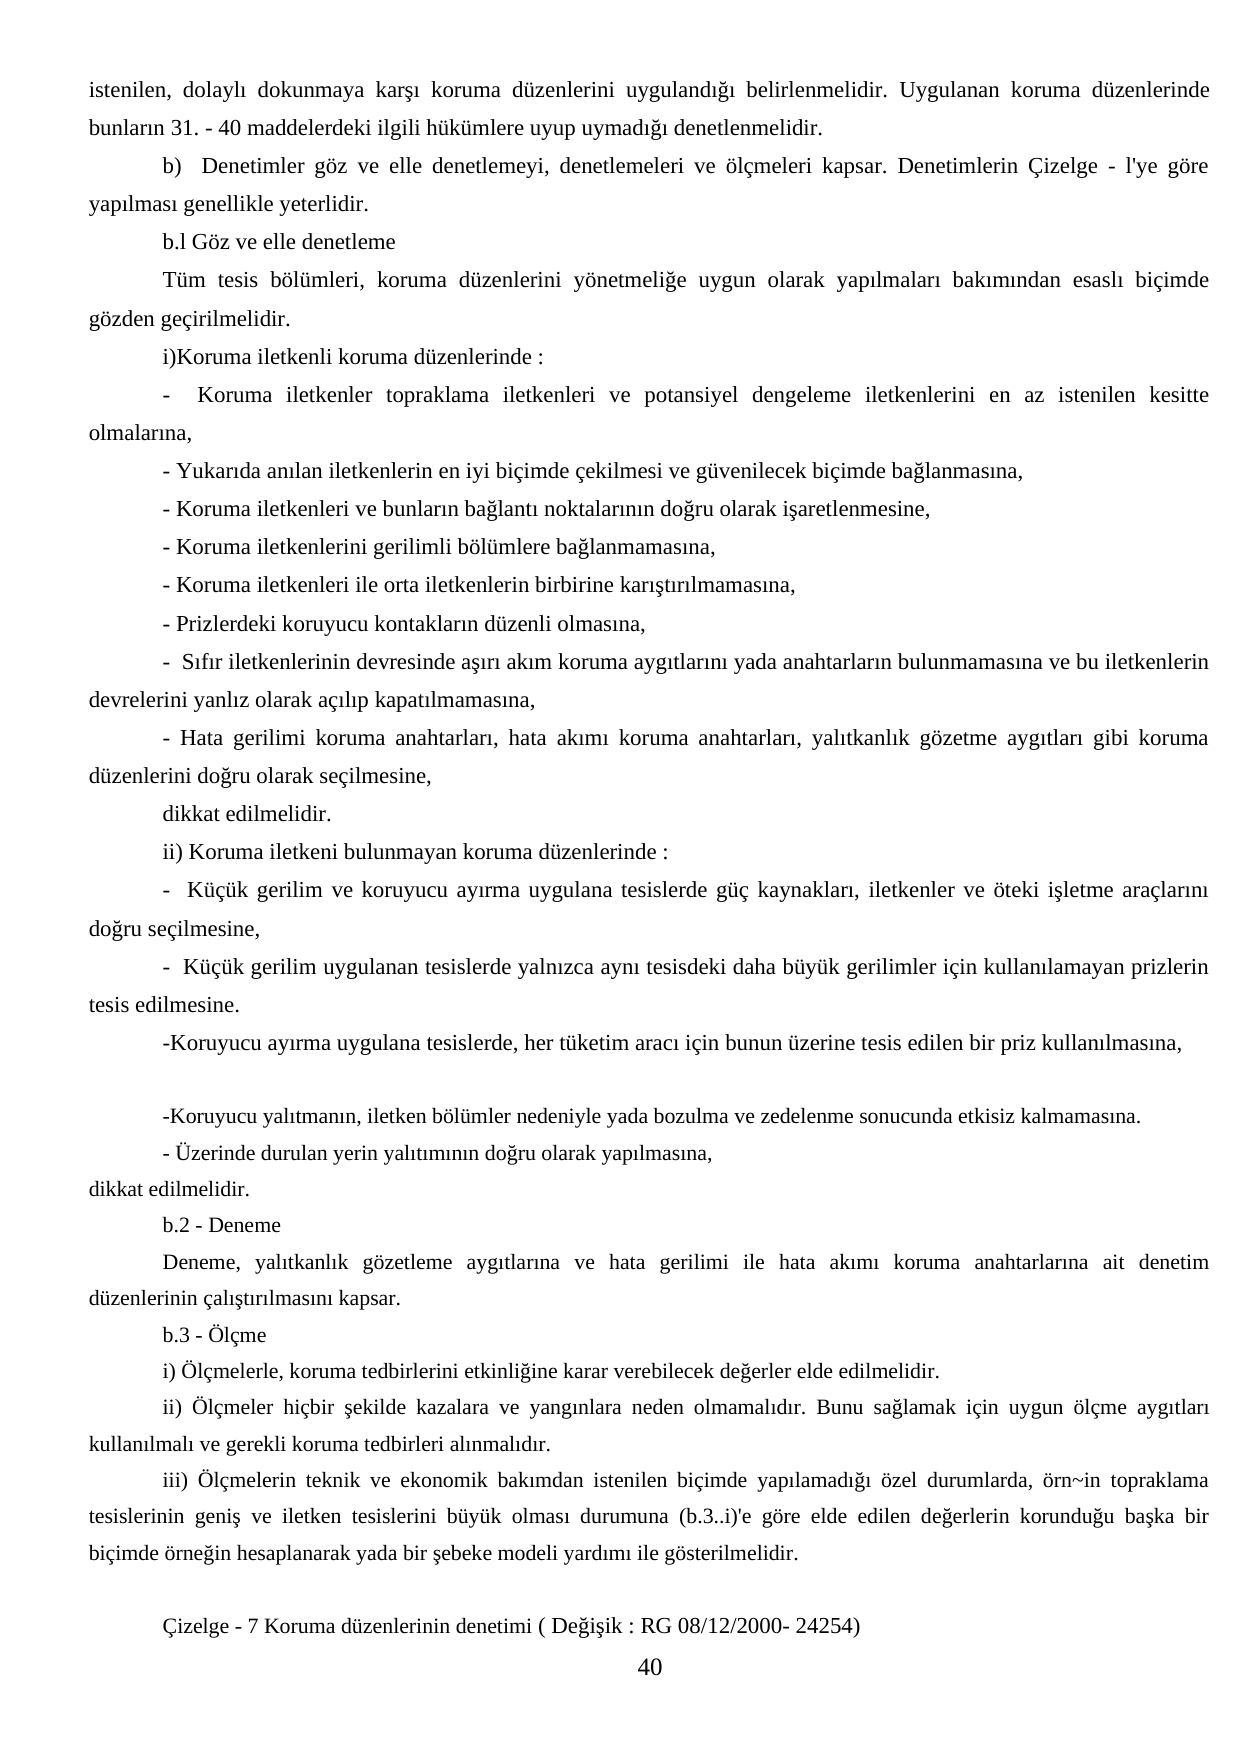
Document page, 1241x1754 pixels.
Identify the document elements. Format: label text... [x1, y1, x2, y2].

text - Küçük gerilim ve koruyucu ayırma uygulana tesislerde güç kaynakları, iletkenler ve öteki işletme araçlarını doğru seçilmesine, [88, 877, 1211, 941]
text b) Denetimler göz ve elle denetlemeyi, denetlemeleri ve ölçmeleri kapsar. Denetimlerin Çizelge - l'ye göre yapılması genellikle yeterlidir. [88, 153, 1211, 217]
text - Sıfır iletkenlerinin devresinde aşırı akım koruma aygıtlarını yada anahtarların bulunmamasına ve bu iletkenlerin devrelerini yanlız olarak açılıp kapatılmamasına, [88, 649, 1211, 712]
text dikkat edilmelidir. [88, 1177, 1211, 1201]
text - Koruma iletkenleri ile orta iletkenlerin birbirine karıştırılmamasına, [88, 572, 1211, 598]
text i) Ölçmelerle, koruma tedbirlerini etkinliğine karar verebilecek değerler elde edilmelidir. [88, 1359, 1211, 1383]
text ii) Ölçmeler hiçbir şekilde kazalara ve yangınlara neden olmamalıdır. Bunu sağlamak için uygun ölçme aygıtları kullanılmalı ve gerekli koruma tedbirleri alınmalıdır. [88, 1395, 1211, 1456]
text - Hata gerilimi koruma anahtarları, hata akımı koruma anahtarları, yalıtkanlık gözetme aygıtları gibi koruma düzenlerini doğru olarak seçilmesine, [88, 725, 1211, 788]
text dikkat edilmelidir. [88, 801, 1211, 827]
text -Koruyucu yalıtmanın, iletken bölümler nedeniyle yada bozulma ve zedelenme sonucunda etkisiz kalmamasına. [88, 1104, 1211, 1129]
text - Koruma iletkenleri ve bunların bağlantı noktalarının doğru olarak işaretlenmesine, [88, 496, 1211, 522]
text Deneme, yalıtkanlık gözetleme aygıtlarına ve hata gerilimi ile hata akımı koruma anahtarlarına ait denetim düzenlerinin çalıştırılmasını kapsar. [88, 1250, 1211, 1310]
text - Küçük gerilim uygulanan tesislerde yalnızca aynı tesisdeki daha büyük gerilimler için kullanılamayan prizlerin tesis edilmesine. [88, 954, 1211, 1017]
text ii) Koruma iletkeni bulunmayan koruma düzenlerinde : [88, 839, 1211, 865]
text b.l Göz ve elle denetleme [88, 229, 1211, 255]
text -Koruyucu ayırma uygulana tesislerde, her tüketim aracı için bunun üzerine tesis edilen bir priz kullanılmasına, [88, 1030, 1211, 1055]
text - Koruma iletkenler topraklama iletkenleri ve potansiyel dengeleme iletkenlerini en az istenilen kesitte olmalarına, [88, 382, 1211, 445]
text - Koruma iletkenlerini gerilimli bölümlere bağlanmamasına, [88, 534, 1211, 560]
text b.2 - Deneme [88, 1213, 1211, 1238]
text b.3 - Ölçme [88, 1322, 1211, 1347]
text istenilen, dolaylı dokunmaya karşı koruma düzenlerini uygulandığı belirlenmelidir. Uygulanan koruma düzenlerinde bunların 31. - 40 maddelerdeki ilgili hükümlere uyup uymadığı denetlenmelidir. [88, 77, 1211, 140]
text i)Koruma iletkenli koruma düzenlerinde : [88, 344, 1211, 369]
text Çizelge - 7 Koruma düzenlerinin denetimi ( Değişik : RG 08/12/2000- 24254) [88, 1613, 1211, 1639]
text Tüm tesis bölümleri, koruma düzenlerini yönetmeliğe uygun olarak yapılmaları bakımından esaslı biçimde gözden geçirilmelidir. [88, 267, 1211, 331]
text - Yukarıda anılan iletkenlerin en iyi biçimde çekilmesi ve güvenilecek biçimde bağlanmasına, [88, 458, 1211, 483]
text - Prizlerdeki koruyucu kontakların düzenli olmasına, [88, 611, 1211, 636]
text - Üzerinde durulan yerin yalıtımının doğru olarak yapılmasına, [88, 1141, 1211, 1165]
text iii) Ölçmelerin teknik ve ekonomik bakımdan istenilen biçimde yapılamadığı özel durumlarda, örn~in topraklama tesislerinin geniş ve iletken tesislerini büyük olması durumuna (b.3..i)'e göre elde edilen değerlerin korunduğu başka bir biçimde örneğin hesaplanarak yada bir şebeke modeli yardımı ile gösterilmelidir. [88, 1468, 1211, 1565]
